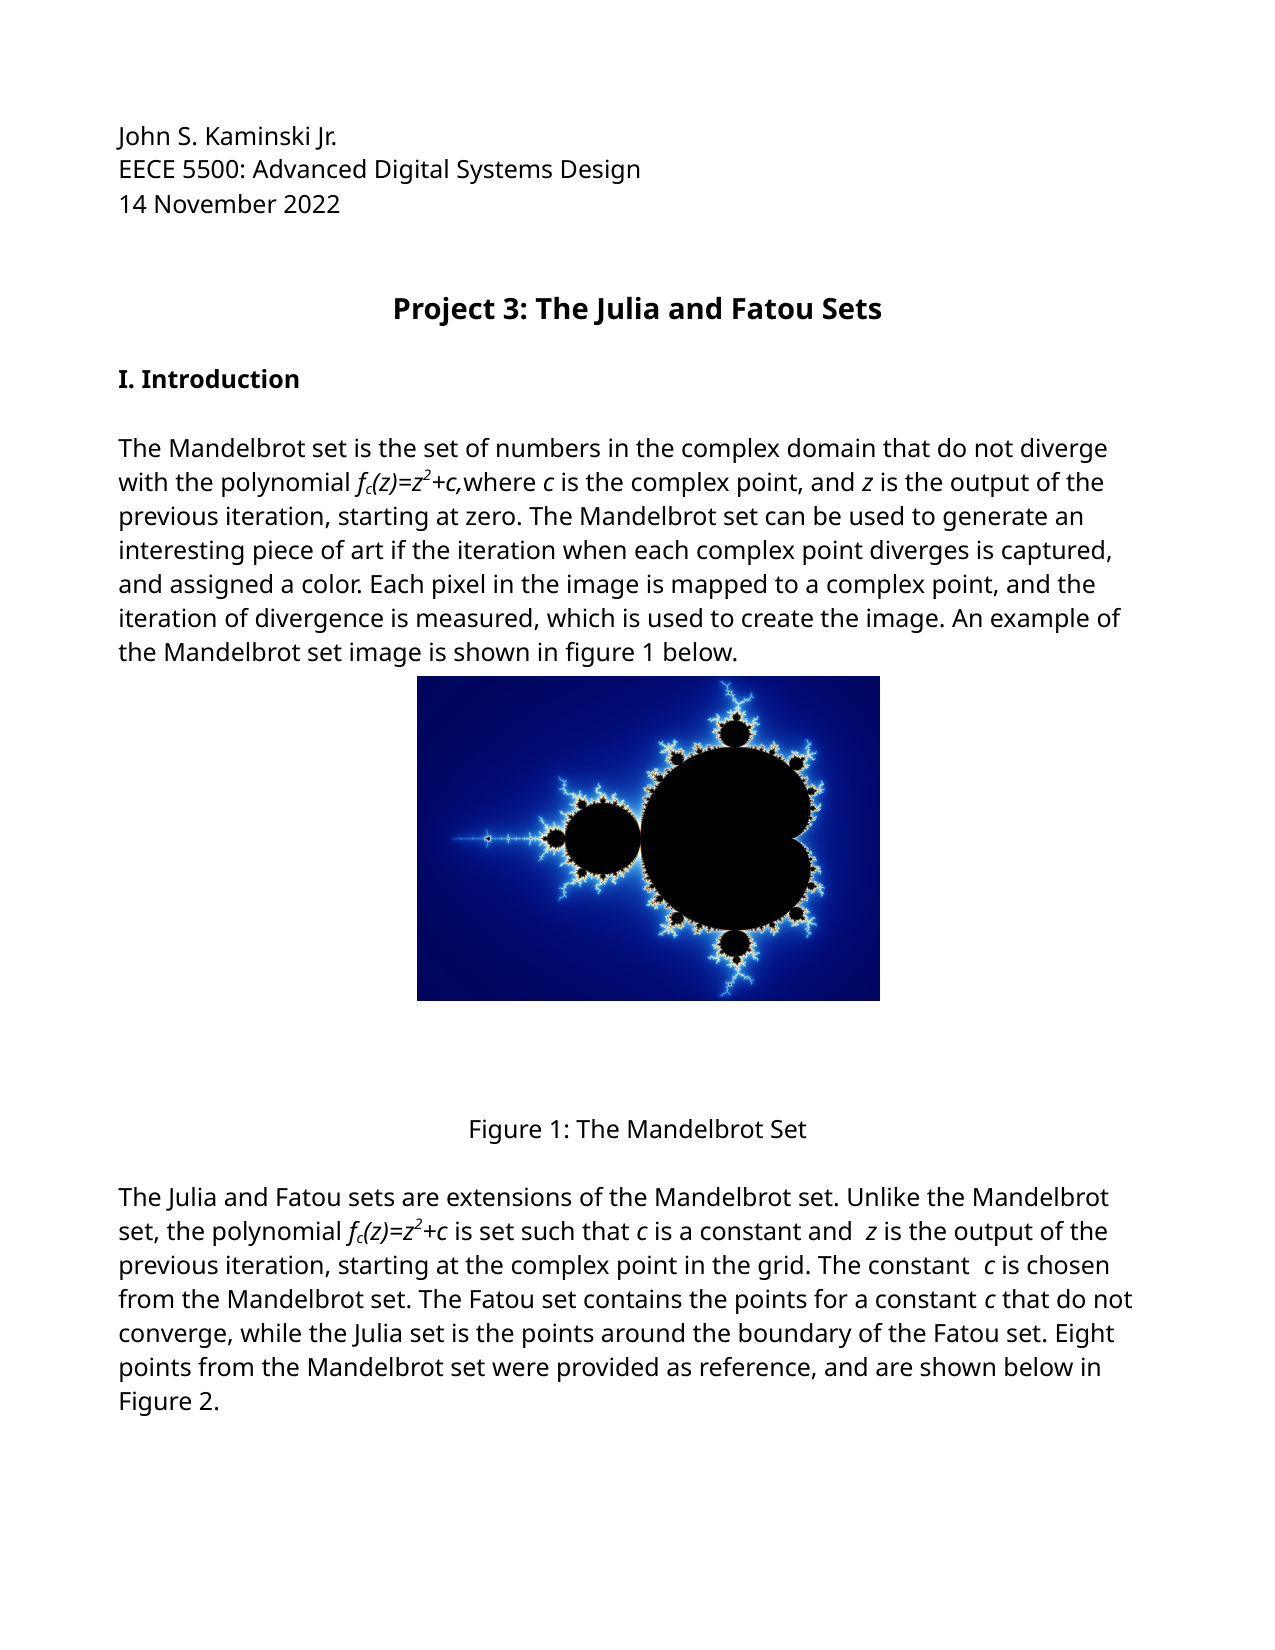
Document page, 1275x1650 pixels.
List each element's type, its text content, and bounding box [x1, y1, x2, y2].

text John S. Kaminski Jr. [118, 118, 1157, 152]
text The Mandelbrot set is the set of numbers in the complex domain that do not diverge with the polynomial fc(z)=z2+c,where c is the complex point, and z is the output of the previous iteration, starting at zero. The Mandelbrot set can be used to generate an interesting piece of art if the iteration when each complex point diverges is captured, and assigned a color. Each pixel in the image is mapped to a complex point, and the iteration of divergence is measured, which is used to create the image. An example of the Mandelbrot set image is shown in figure 1 below. [118, 430, 1157, 669]
text Project 3: The Julia and Fatou Sets [118, 288, 1157, 328]
picture [417, 676, 880, 1001]
text EECE 5500: Advanced Digital Systems Design [118, 152, 1157, 186]
text I. Introduction [118, 362, 1157, 396]
text 14 November 2022 [118, 186, 1157, 220]
text Figure 1: The Mandelbrot Set [118, 1112, 1157, 1146]
text The Julia and Fatou sets are extensions of the Mandelbrot set. Unlike the Mandelbrot set, the polynomial fc(z)=z2+c is set such that c is a constant and z is the output of the previous iteration, starting at the complex point in the grid. The constant c is chosen from the Mandelbrot set. The Fatou set contains the points for a constant c that do not converge, while the Julia set is the points around the boundary of the Fatou set. Eight points from the Mandelbrot set were provided as reference, and are shown below in Figure 2. [118, 1180, 1157, 1418]
